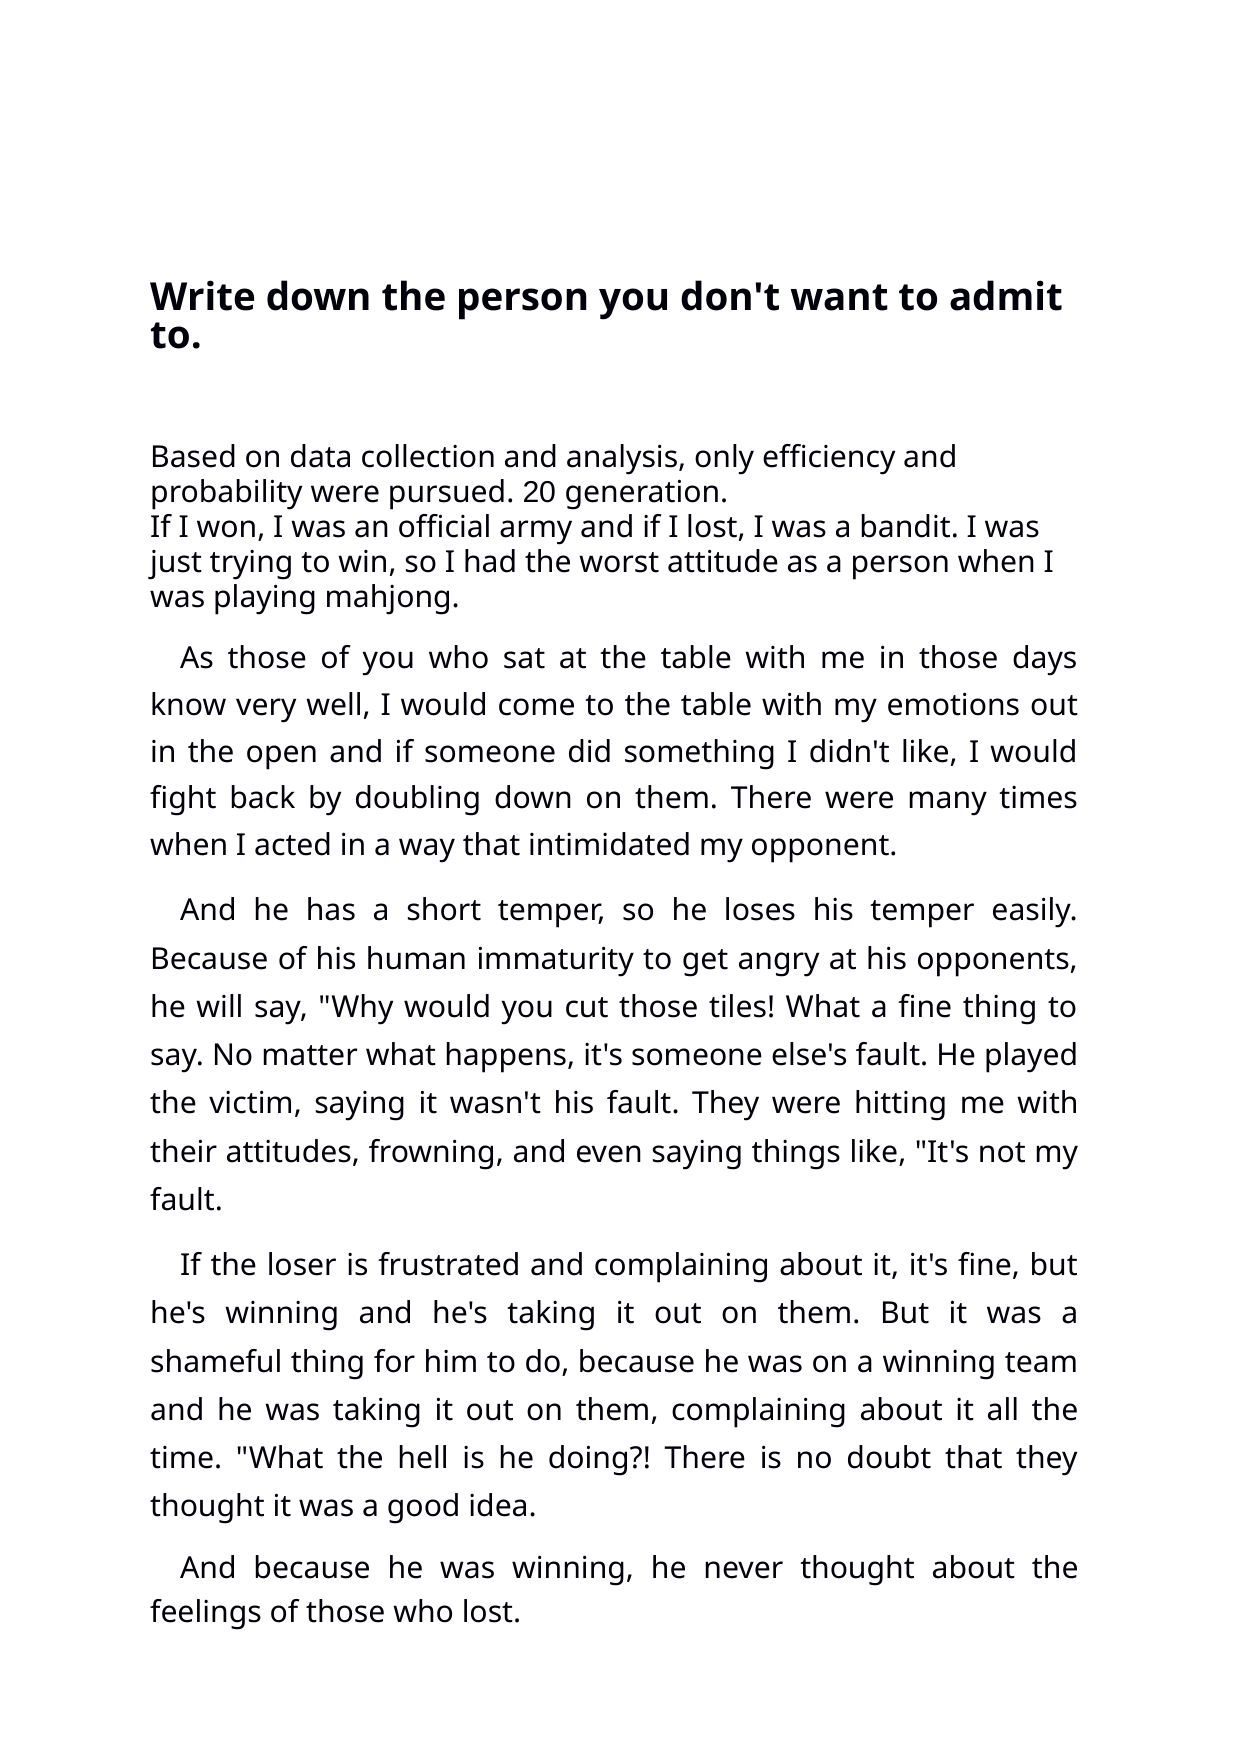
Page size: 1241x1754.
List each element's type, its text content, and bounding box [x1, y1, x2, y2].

text If the loser is frustrated and complaining about it, it's fine, but he's winning and he's taking it out on them. But it was a shameful thing for him to do, because he was on a winning team and he was taking it out on them, complaining about it all the time. "What the hell is he doing?! There is no doubt that they thought it was a good idea. [150, 1237, 1079, 1526]
text As those of you who sat at the table with me in those days know very well, I would come to the table with my emotions out in the open and if someone did something I didn't like, I would fight back by doubling down on them. There were many times when I acted in a way that intimidated my opponent. [150, 631, 1079, 865]
text Based on data collection and analysis, only efficiency and probability were pursued. 20 generation. [150, 440, 1090, 510]
text And he has a short temper, so he loses his temper easily. Because of his human immaturity to get angry at his opponents, he will say, "Why would you cut those tiles! What a fine thing to say. No matter what happens, it's someone else's fault. He played the victim, saying it wasn't his fault. They were hitting me with their attitudes, frowning, and even saying things like, "It's not my fault. [150, 882, 1079, 1220]
text And because he was winning, he never thought about the feelings of those who lost. [150, 1544, 1079, 1632]
text If I won, I was an official army and if I lost, I was a bandit. I was just trying to win, so I had the worst attitude as a person when I was playing mahjong. [150, 510, 1090, 614]
text Write down the person you don't want to admit to. [150, 279, 1090, 357]
